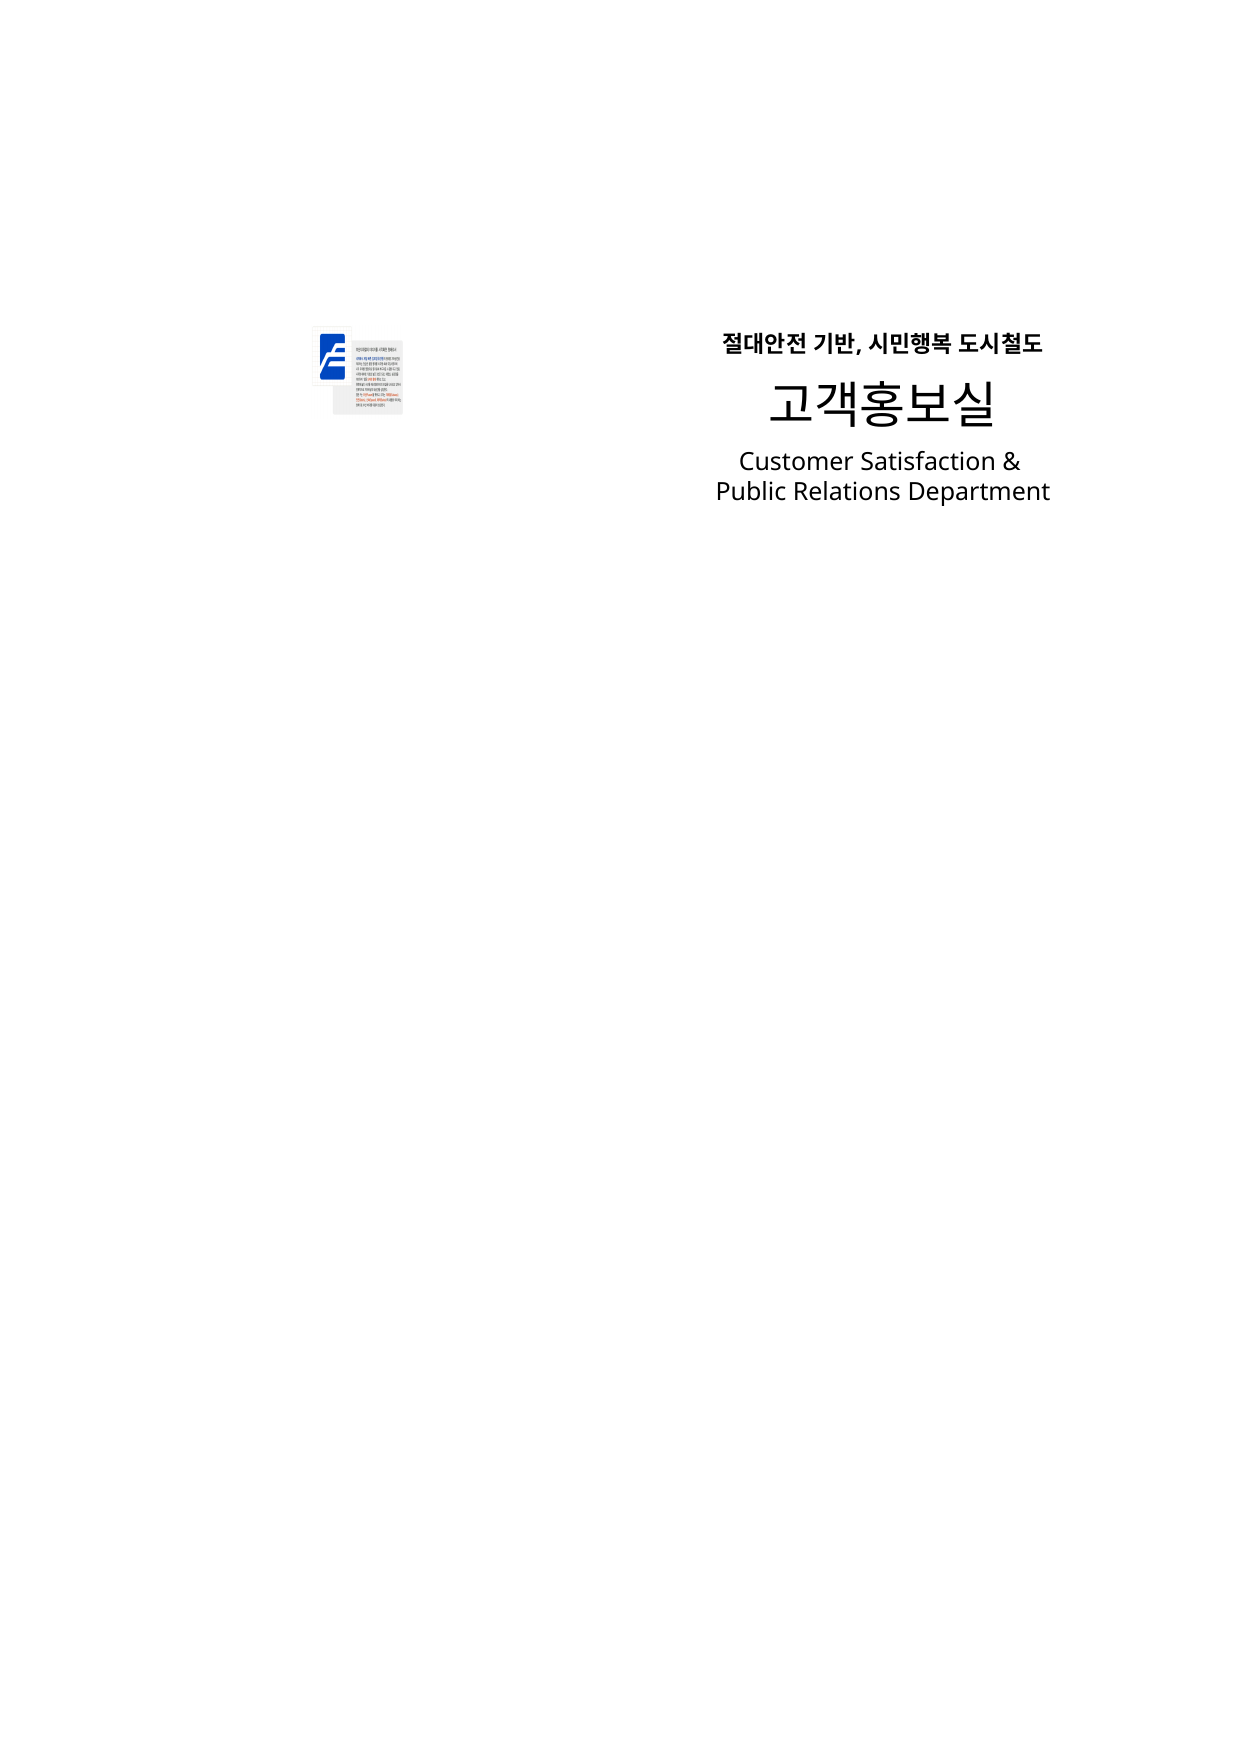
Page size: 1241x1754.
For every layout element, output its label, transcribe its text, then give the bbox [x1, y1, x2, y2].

table_header [95, 323, 620, 509]
table_header 절대안전 기반, 시민행복 도시철도 고객홍보실 Customer Satisfaction & Public Relations Department [620, 323, 1146, 509]
